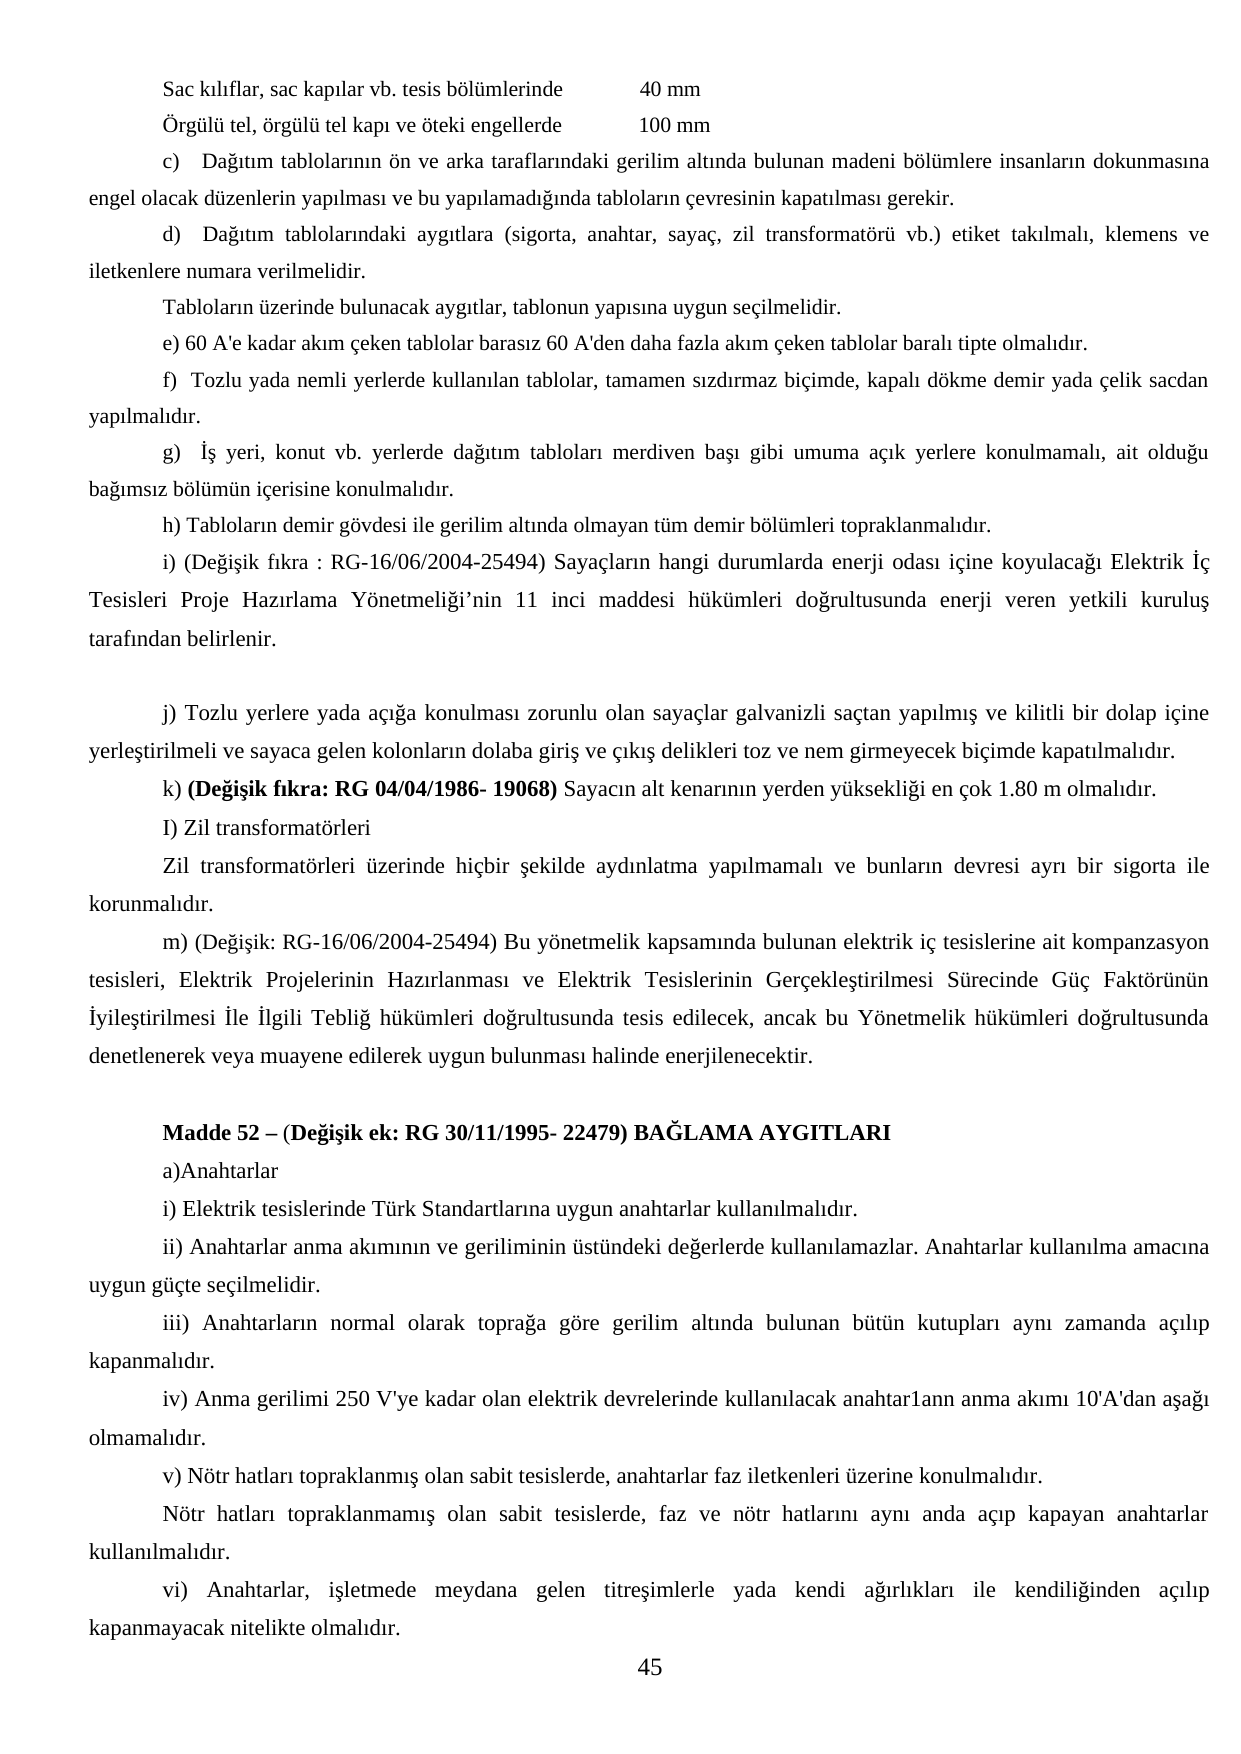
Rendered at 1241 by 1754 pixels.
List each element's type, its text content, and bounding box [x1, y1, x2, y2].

text Zil transformatörleri üzerinde hiçbir şekilde aydınlatma yapılmamalı ve bunların devresi ayrı bir sigorta ile korunmalıdır. [88, 853, 1211, 916]
text Sac kılıflar, sac kapılar vb. tesis bölümlerinde 40 mm [88, 77, 1211, 101]
text a)Anahtarlar [88, 1158, 1211, 1183]
text Madde 52 – (Değişik ek: RG 30/11/1995- 22479) BAĞLAMA AYGITLARI [88, 1119, 1211, 1145]
text g) İş yeri, konut vb. yerlerde dağıtım tabloları merdiven başı gibi umuma açık yerlere konulmamalı, ait olduğu bağımsız bölümün içerisine konulmalıdır. [88, 440, 1211, 501]
text i) (Değişik fıkra : RG-16/06/2004-25494) Sayaçların hangi durumlarda enerji odası içine koyulacağı Elektrik İç Tesisleri Proje Hazırlama Yönetmeliği’nin 11 inci maddesi hükümleri doğrultusunda enerji veren yetkili kuruluş tarafından belirlenir. [88, 549, 1211, 651]
text iii) Anahtarların normal olarak toprağa göre gerilim altında bulunan bütün kutupları aynı zamanda açılıp kapanmalıdır. [88, 1310, 1211, 1374]
text ii) Anahtarlar anma akımının ve geriliminin üstündeki değerlerde kullanılamazlar. Anahtarlar kullanılma amacına uygun güçte seçilmelidir. [88, 1234, 1211, 1297]
text f) Tozlu yada nemli yerlerde kullanılan tablolar, tamamen sızdırmaz biçimde, kapalı dökme demir yada çelik sacdan yapılmalıdır. [88, 368, 1211, 428]
text i) Elektrik tesislerinde Türk Standartlarına uygun anahtarlar kullanılmalıdır. [88, 1196, 1211, 1221]
text Nötr hatları topraklanmamış olan sabit tesislerde, faz ve nötr hatlarını aynı anda açıp kapayan anahtarlar kullanılmalıdır. [88, 1501, 1211, 1564]
text k) (Değişik fıkra: RG 04/04/1986- 19068) Sayacın alt kenarının yerden yüksekliği en çok 1.80 m olmalıdır. [88, 776, 1211, 802]
text Tabloların üzerinde bulunacak aygıtlar, tablonun yapısına uygun seçilmelidir. [88, 295, 1211, 319]
text j) Tozlu yerlere yada açığa konulması zorunlu olan sayaçlar galvanizli saçtan yapılmış ve kilitli bir dolap içine yerleştirilmeli ve sayaca gelen kolonların dolaba giriş ve çıkış delikleri toz ve nem girmeyecek biçimde kapatılmalıdır. [88, 700, 1211, 764]
text Örgülü tel, örgülü tel kapı ve öteki engellerde 100 mm [88, 113, 1211, 137]
text v) Nötr hatları topraklanmış olan sabit tesislerde, anahtarlar faz iletkenleri üzerine konulmalıdır. [88, 1463, 1211, 1488]
text c) Dağıtım tablolarının ön ve arka taraflarındaki gerilim altında bulunan madeni bölümlere insanların dokunmasına engel olacak düzenlerin yapılması ve bu yapılamadığında tabloların çevresinin kapatılması gerekir. [88, 149, 1211, 210]
text vi) Anahtarlar, işletmede meydana gelen titreşimlerle yada kendi ağırlıkları ile kendiliğinden açılıp kapanmayacak nitelikte olmalıdır. [88, 1577, 1211, 1641]
text m) (Değişik: RG-16/06/2004-25494) Bu yönetmelik kapsamında bulunan elektrik iç tesislerine ait kompanzasyon tesisleri, Elektrik Projelerinin Hazırlanması ve Elektrik Tesislerinin Gerçekleştirilmesi Sürecinde Güç Faktörünün İyileştirilmesi İle İlgili Tebliğ hükümleri doğrultusunda tesis edilecek, ancak bu Yönetmelik hükümleri doğrultusunda denetlenerek veya muayene edilerek uygun bulunması halinde enerjilenecektir. [88, 929, 1211, 1069]
text I) Zil transformatörleri [88, 814, 1211, 840]
text e) 60 A'e kadar akım çeken tablolar barasız 60 A'den daha fazla akım çeken tablolar baralı tipte olmalıdır. [88, 331, 1211, 356]
text iv) Anma gerilimi 250 V'ye kadar olan elektrik devrelerinde kullanılacak anahtar1ann anma akımı 10'A'dan aşağı olmamalıdır. [88, 1386, 1211, 1450]
text d) Dağıtım tablolarındaki aygıtlara (sigorta, anahtar, sayaç, zil transformatörü vb.) etiket takılmalı, klemens ve iletkenlere numara verilmelidir. [88, 222, 1211, 283]
text h) Tabloların demir gövdesi ile gerilim altında olmayan tüm demir bölümleri topraklanmalıdır. [88, 513, 1211, 537]
